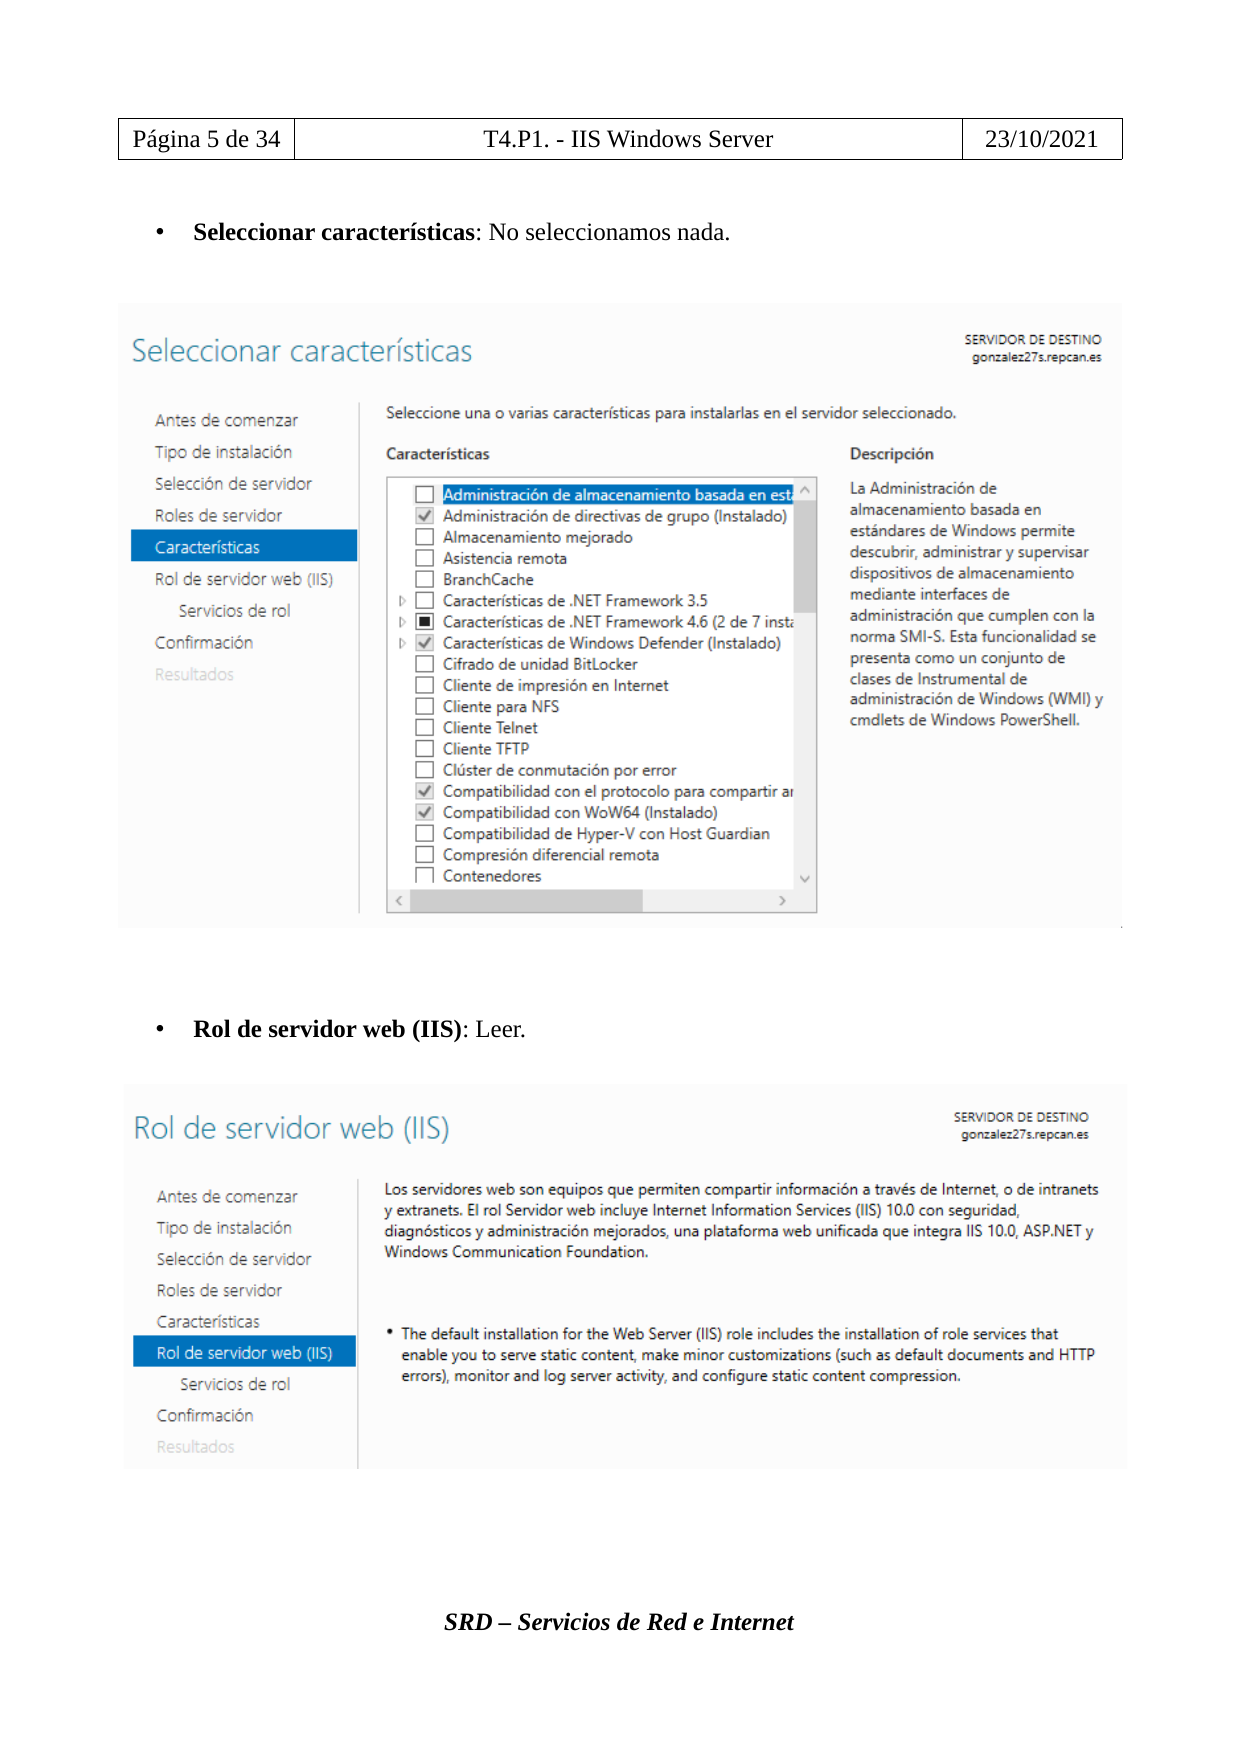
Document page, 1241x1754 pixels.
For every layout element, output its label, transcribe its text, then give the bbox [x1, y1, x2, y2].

picture [123, 1084, 1128, 1469]
list Rol de servidor web (IIS): Leer. [156, 1014, 1122, 1043]
picture [118, 303, 1123, 928]
list Seleccionar características: No seleccionamos nada. [156, 217, 1122, 246]
